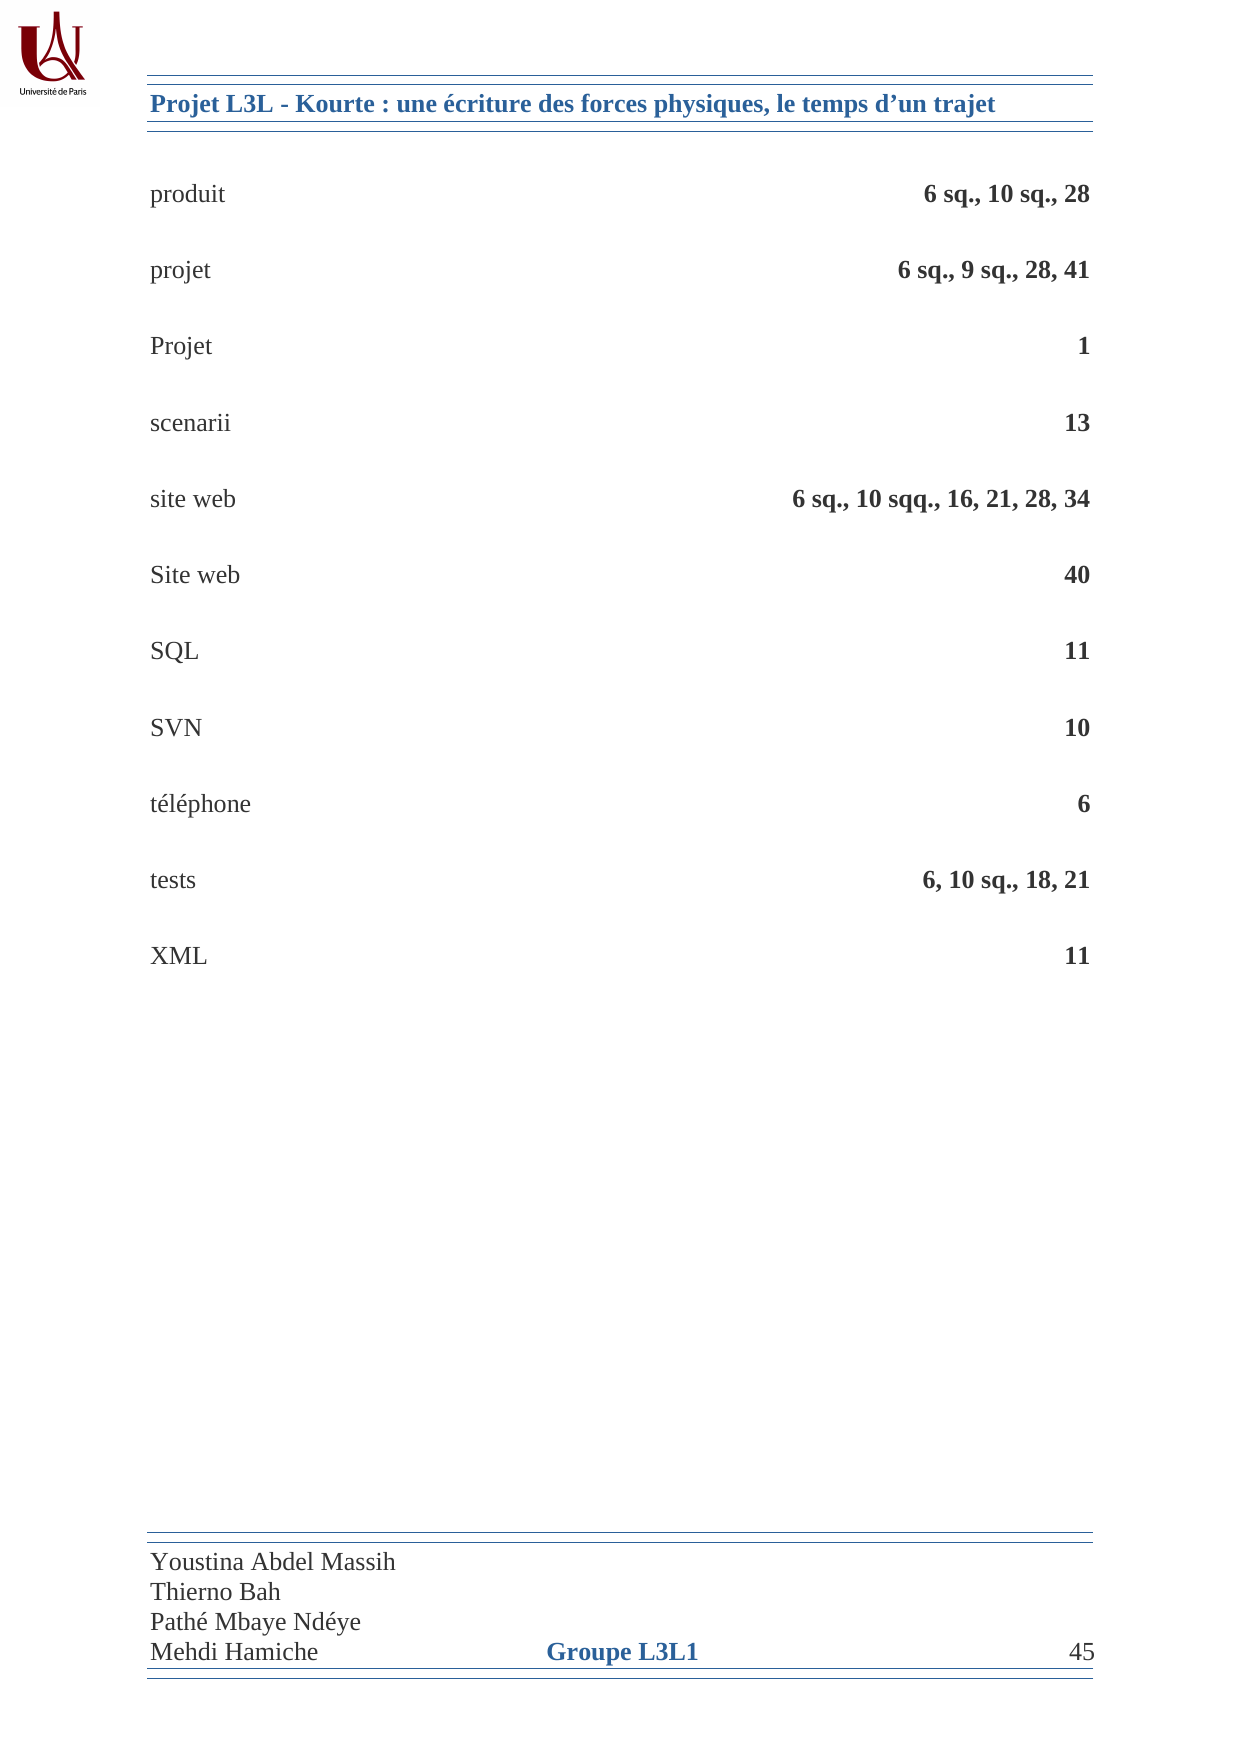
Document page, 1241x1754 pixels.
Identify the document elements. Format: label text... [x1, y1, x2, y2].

text tests 6, 10 sq., 18, 21 [150, 864, 1090, 894]
text Projet 1 [150, 330, 1090, 360]
picture [0, 0, 101, 107]
text téléphone 6 [150, 788, 1090, 818]
text Site web 40 [150, 559, 1090, 589]
text SQL 11 [150, 635, 1090, 665]
text produit 6 sq., 10 sq., 28 [150, 178, 1090, 208]
text projet 6 sq., 9 sq., 28, 41 [150, 254, 1090, 284]
text site web 6 sq., 10 sqq., 16, 21, 28, 34 [150, 483, 1090, 513]
text SVN 10 [150, 712, 1090, 742]
text XML 11 [150, 940, 1090, 970]
text scenarii 13 [150, 407, 1090, 437]
